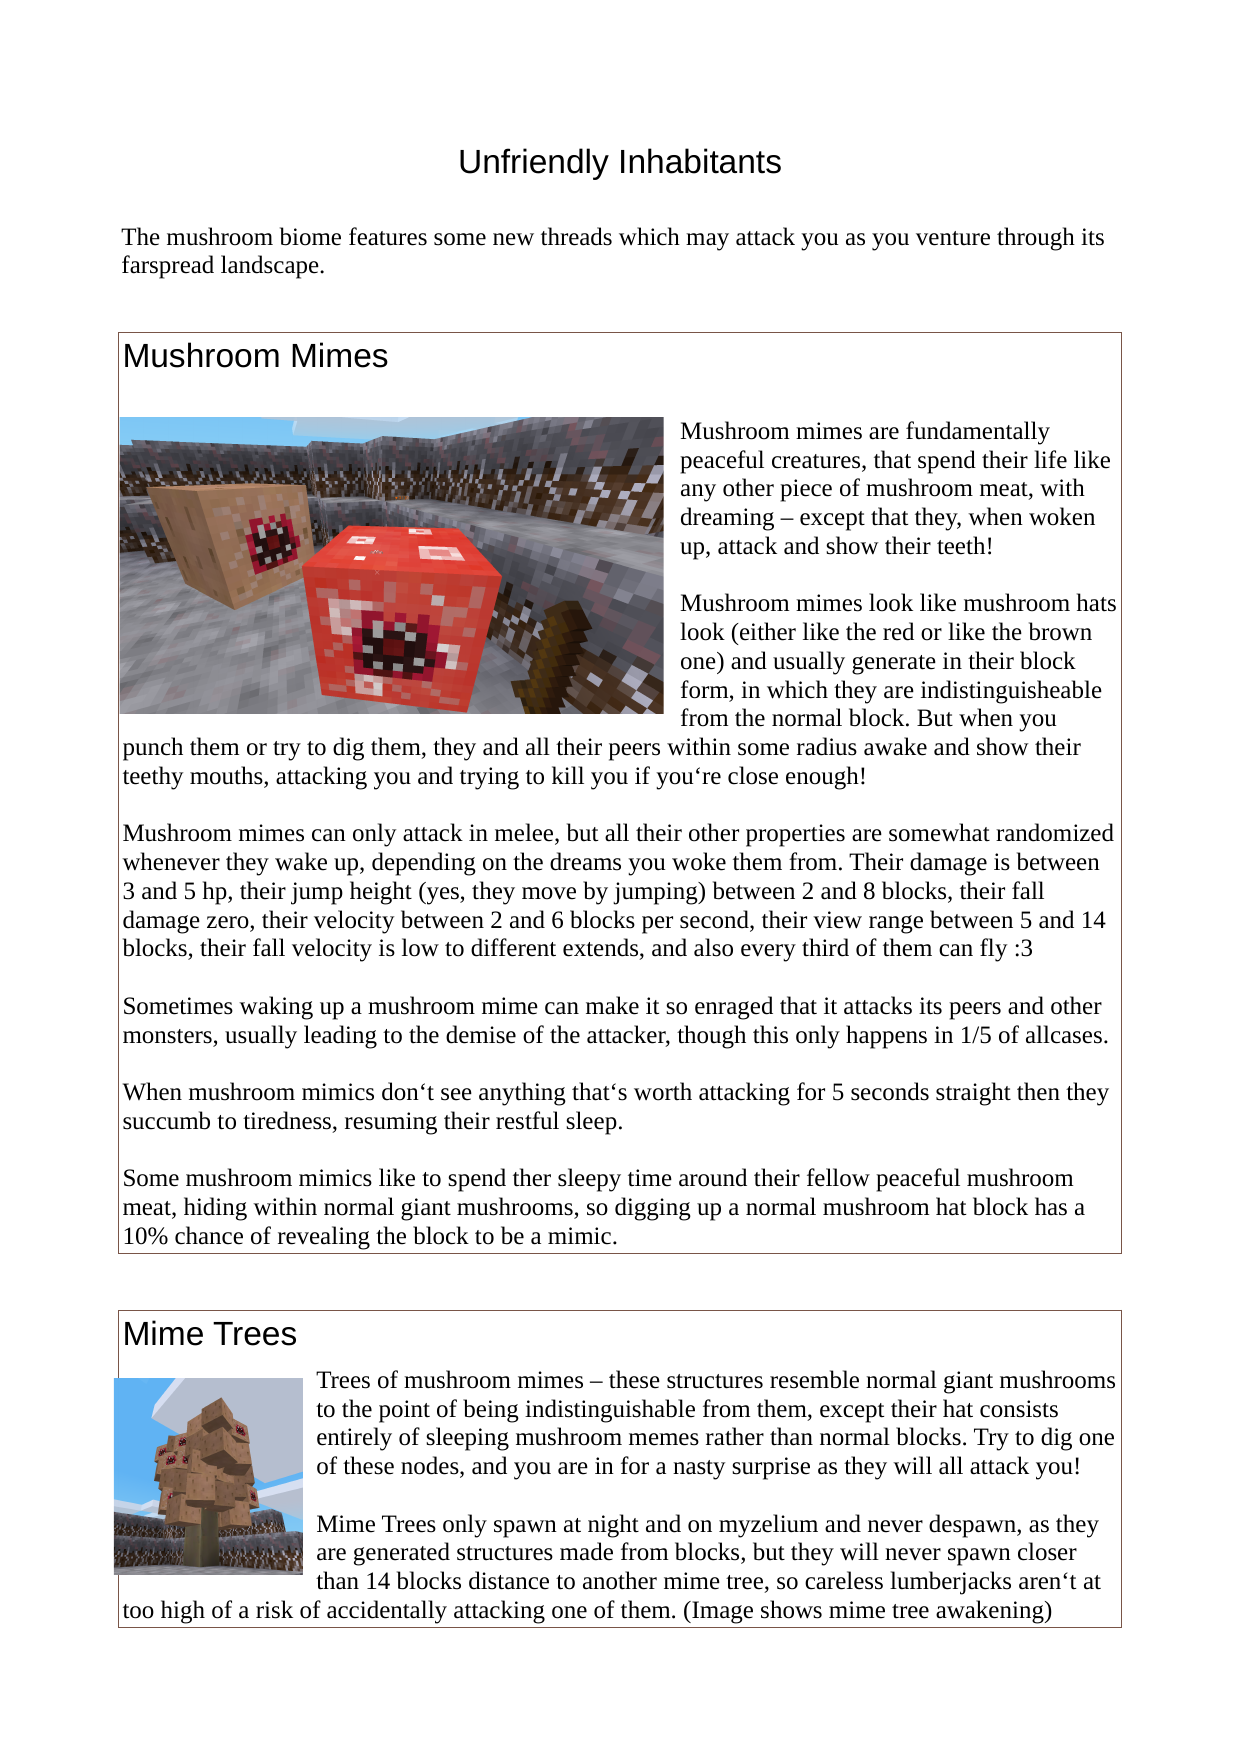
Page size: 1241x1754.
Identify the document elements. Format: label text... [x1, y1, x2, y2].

subtitle Unfriendly Inhabitants [118, 139, 1122, 181]
text Mime Trees only spawn at night and on myzelium and never despawn, as they are generated structures made from blocks, but they will never spawn closer than 14 blocks distance to another mime tree, so careless lumberjacks aren‘t at too high of a risk of accidentally attacking one of them. (Image shows mime tree awakening) [119, 1504, 1121, 1627]
subtitle Mushroom Mimes [119, 333, 1121, 375]
text Mushroom mimes look like mushroom hats look (either like the red or like the brown one) and usually generate in their block form, in which they are indistinguisheable from the normal block. But when you punch them or try to dig them, they and all their peers within some radius awake and show their teethy mouths, attacking you and trying to kill you if you‘re close enough! [119, 584, 1121, 790]
subtitle Mime Trees [119, 1311, 1121, 1352]
text Some mushroom mimics like to spend ther sleepy time around their fellow peaceful mushroom meat, hiding within normal giant mushrooms, so digging up a normal mushroom hat block has a 10% chance of revealing the block to be a mimic. [119, 1159, 1121, 1253]
text Mushroom mimes are fundamentally peaceful creatures, that spend their life like any other piece of mushroom meat, with dreaming – except that they, when woken up, attack and show their teeth! [119, 412, 1121, 560]
text Mushroom mimes can only attack in melee, but all their other properties are somewhat randomized whenever they wake up, depending on the dreams you woke them from. Their damage is between 3 and 5 hp, their jump height (yes, they move by jumping) between 2 and 8 blocks, their fall damage zero, their velocity between 2 and 6 blocks per second, their view range between 5 and 14 blocks, their fall velocity is low to different extends, and also every third of them can fly :3 [119, 814, 1121, 962]
text When mushroom mimics don‘t see anything that‘s worth attacking for 5 seconds straight then they succumb to tiredness, resuming their restful sleep. [119, 1073, 1121, 1135]
picture [113, 1378, 303, 1575]
picture [119, 417, 664, 714]
text The mushroom biome features some new threads which may attack you as you venture through its farspread landscape. [118, 222, 1122, 279]
text Sometimes waking up a mushroom mime can make it so enraged that it attacks its peers and other monsters, usually leading to the demise of the attacker, though this only happens in 1/5 of allcases. [119, 987, 1121, 1048]
text Trees of mushroom mimes – these structures resemble normal giant mushrooms to the point of being indistinguishable from them, except their hat consists entirely of sleeping mushroom memes rather than normal blocks. Try to dig one of these nodes, and you are in for a nasty surprise as they will all attack you! [119, 1361, 1121, 1480]
